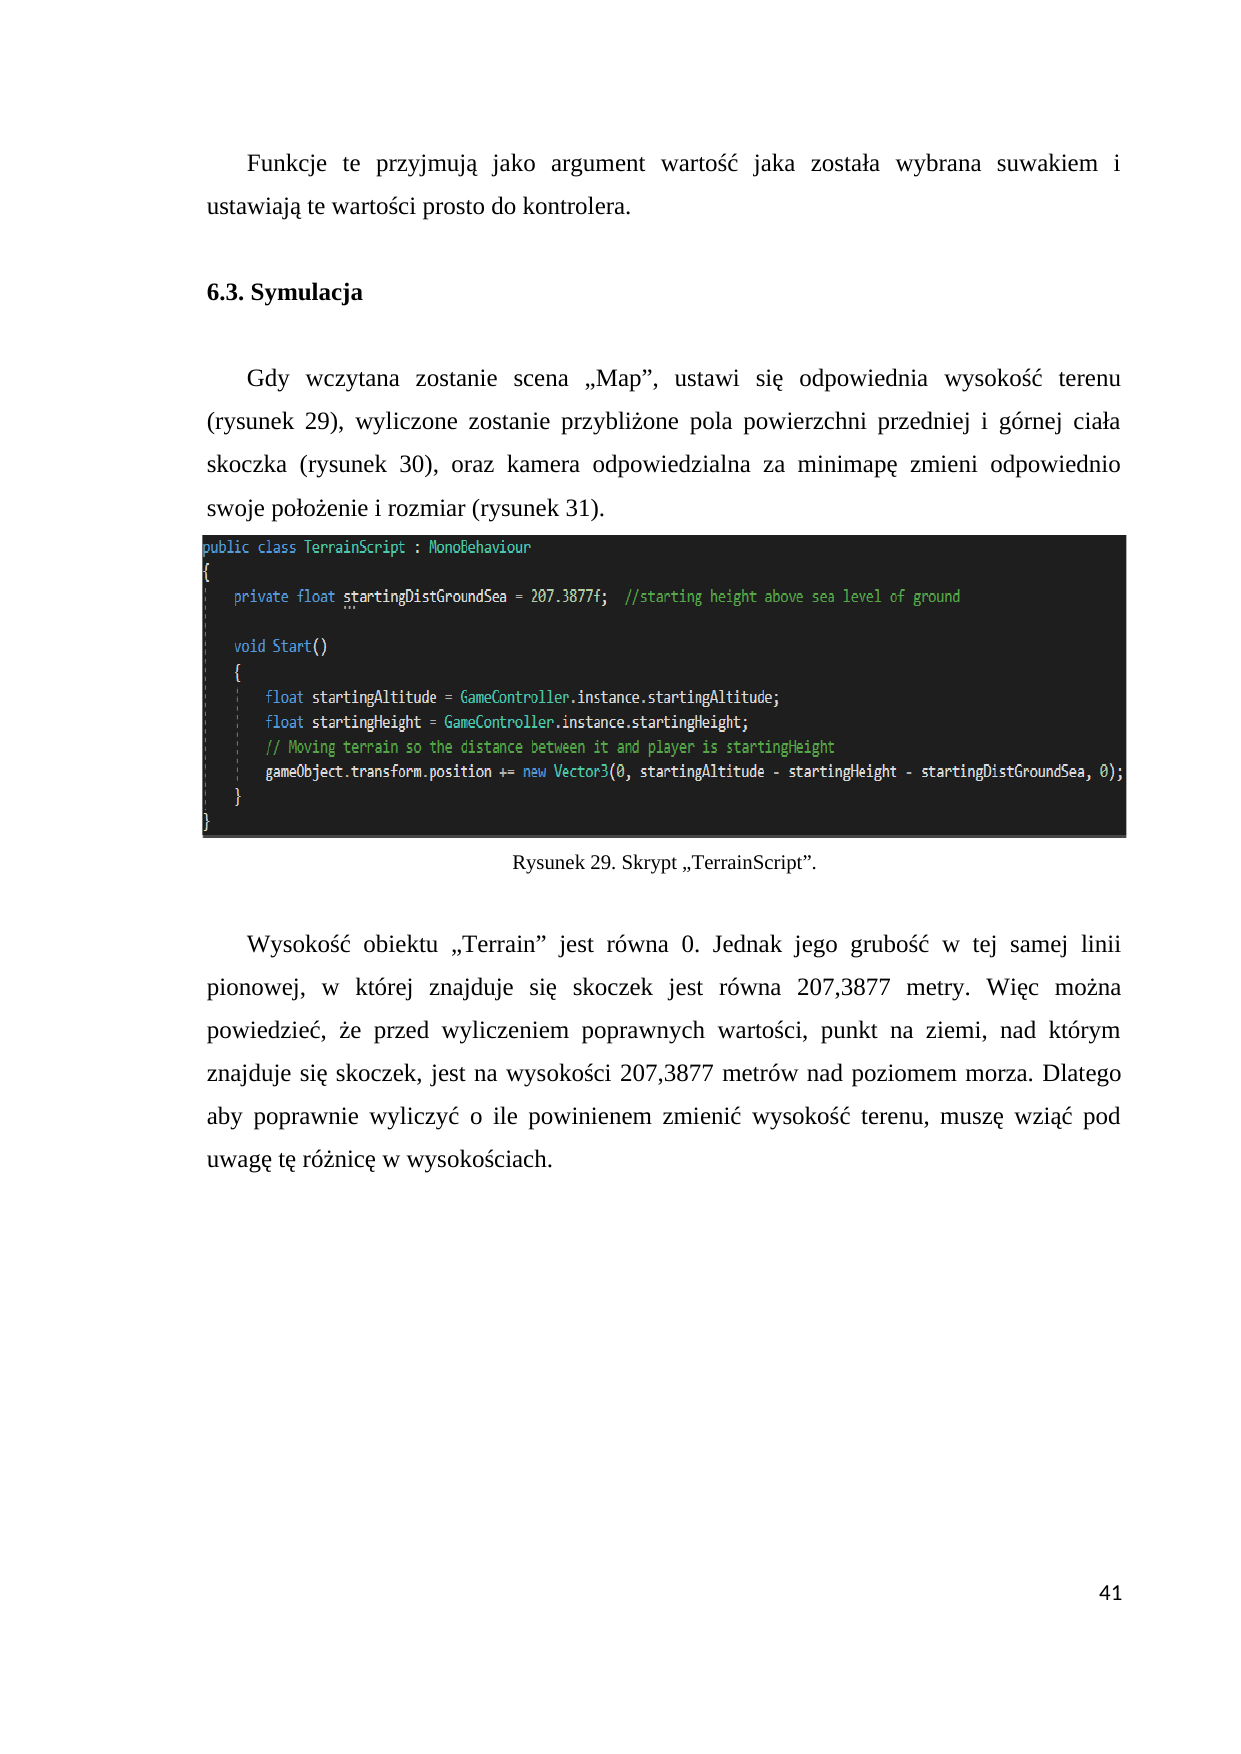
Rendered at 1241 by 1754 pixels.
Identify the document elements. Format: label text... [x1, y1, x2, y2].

text Funkcje te przyjmują jako argument wartość jaka została wybrana suwakiem i ustawiają te wartości prosto do kontrolera. [207, 148, 1122, 219]
text Gdy wczytana zostanie scena „Map”, ustawi się odpowiednia wysokość terenu (rysunek 29), wyliczone zostanie przybliżone pola powierzchni przedniej i górnej ciała skoczka (rysunek 30), oraz kamera odpowiedzialna za minimapę zmieni odpowiednio swoje położenie i rozmiar (rysunek 31). [207, 363, 1122, 521]
text Rysunek 29. Skrypt „TerrainScript”. [207, 838, 1122, 874]
picture [202, 535, 1127, 838]
text 6.3. Symulacja [207, 277, 1122, 306]
text Wysokość obiektu „Terrain” jest równa 0. Jednak jego grubość w tej samej linii pionowej, w której znajduje się skoczek jest równa 207,3877 metry. Więc można powiedzieć, że przed wyliczeniem poprawnych wartości, punkt na ziemi, nad którym znajduje się skoczek, jest na wysokości 207,3877 metrów nad poziomem morza. Dlatego aby poprawnie wyliczyć o ile powinienem zmienić wysokość terenu, muszę wziąć pod uwagę tę różnicę w wysokościach. [207, 929, 1122, 1173]
